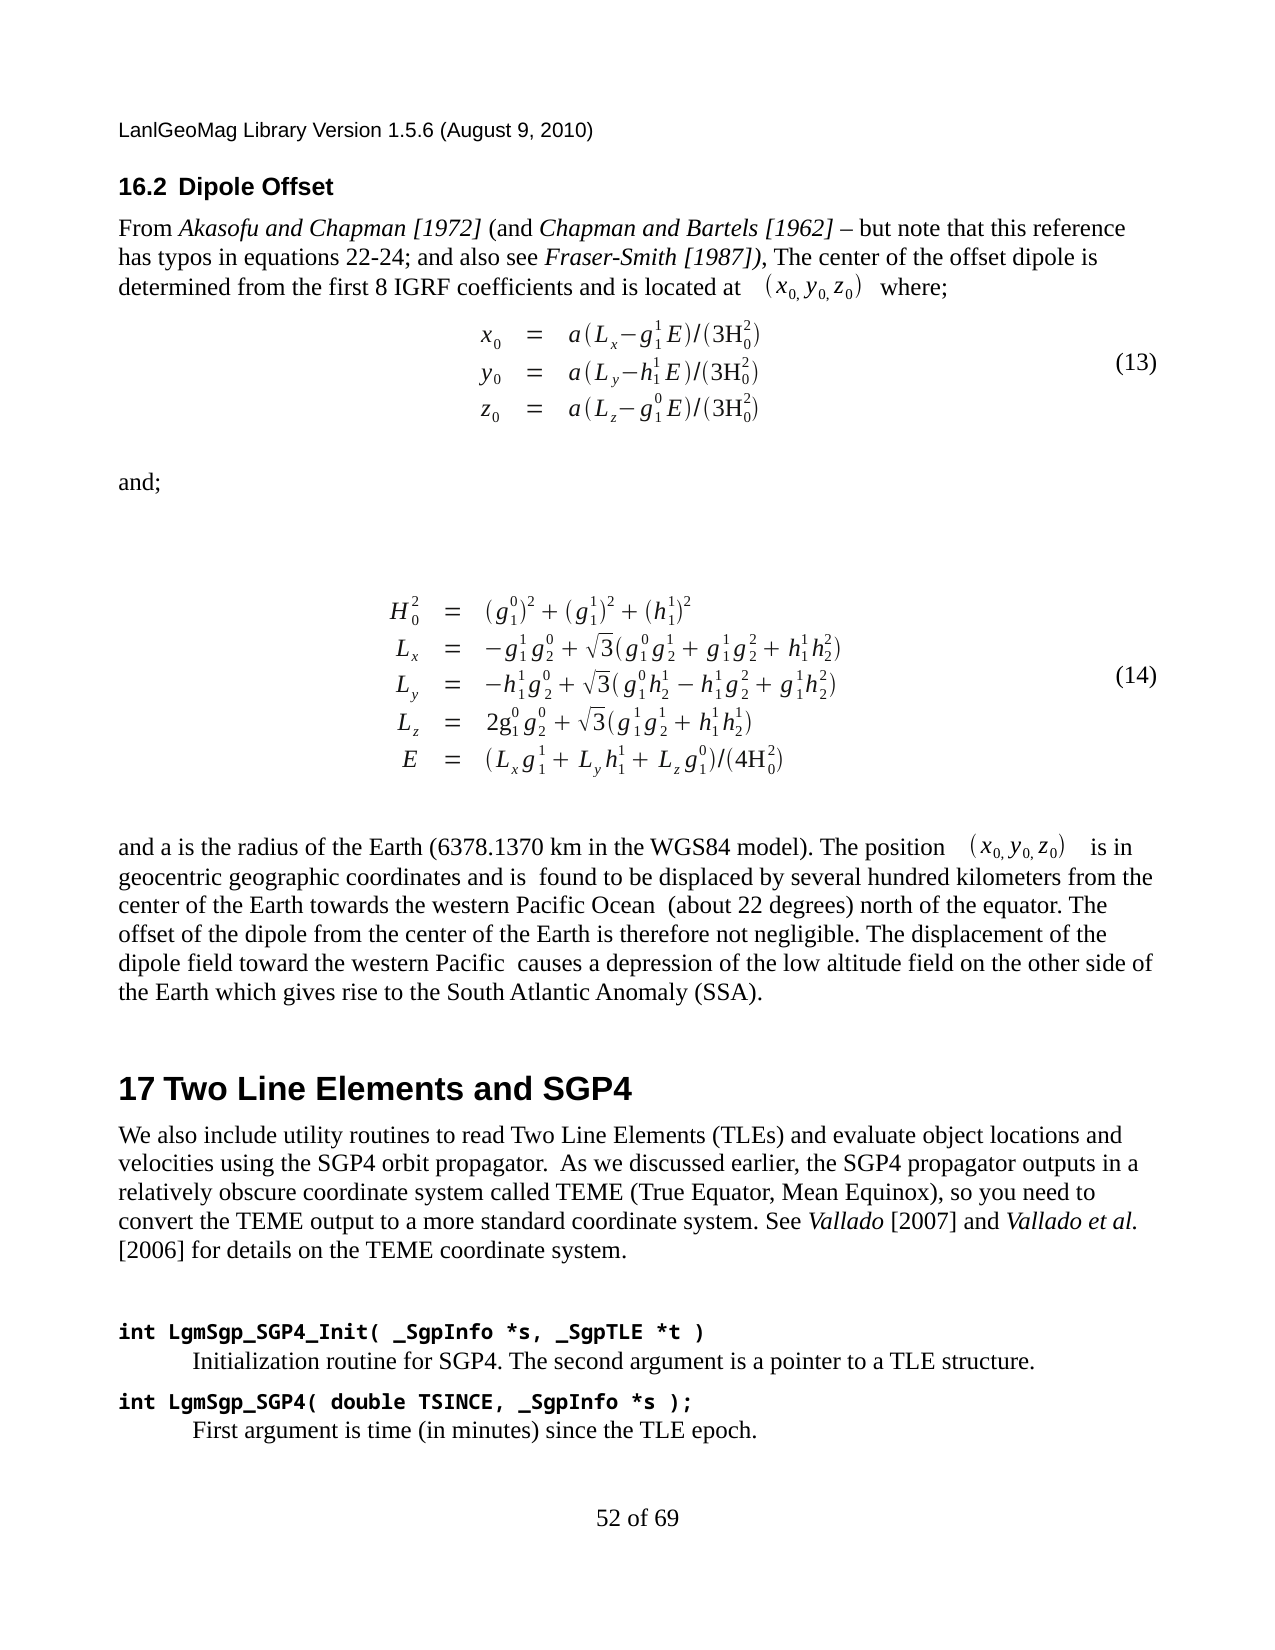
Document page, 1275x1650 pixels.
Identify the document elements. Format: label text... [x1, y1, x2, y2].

text and a is the radius of the Earth (6378.1370 km in the WGS84 model). The position is in geocentric geographic coordinates and is found to be displaced by several hundred kilometers from the center of the Earth towards the western Pacific Ocean (about 22 degrees) north of the equator. The offset of the dipole from the center of the Earth is therefore not negligible. The displacement of the dipole field toward the western Pacific causes a depression of the low altitude field on the other side of the Earth which gives rise to the South Atlantic Anomaly (SSA). [118, 831, 1157, 1006]
subtitle Two Line Elements and SGP4 [118, 1069, 1157, 1107]
text Initialization routine for SGP4. The second argument is a pointer to a TLE structure. [192, 1346, 1157, 1374]
text From Akasofu and Chapman [1972] (and Chapman and Bartels [1962] – but note that this reference has typos in equations 22-24; and also see Fraser-Smith [1987]), The center of the offset dipole is determined from the first 8 IGRF coefficients and is located at where; [118, 213, 1157, 302]
text int LgmSgp_SGP4( double TSINCE, _SgpInfo *s ); [118, 1387, 1157, 1415]
text We also include utility routines to read Two Line Elements (TLEs) and evaluate object locations and velocities using the SGP4 orbit propagator. As we discussed earlier, the SGP4 propagator outputs in a relatively obscure coordinate system called TEME (True Equator, Mean Equinox), so you need to convert the TEME output to a more standard coordinate system. See Vallado [2007] and Vallado et al. [2006] for details on the TEME coordinate system. [118, 1120, 1157, 1263]
text (13) [118, 315, 1157, 455]
text First argument is time (in minutes) since the TLE epoch. [192, 1415, 1157, 1444]
text (14) [118, 591, 1157, 777]
subtitle Dipole Offset [118, 172, 1157, 201]
text and; [118, 467, 1157, 496]
text int LgmSgp_SGP4_Init( _SgpInfo *s, _SgpTLE *t ) [118, 1317, 1157, 1346]
